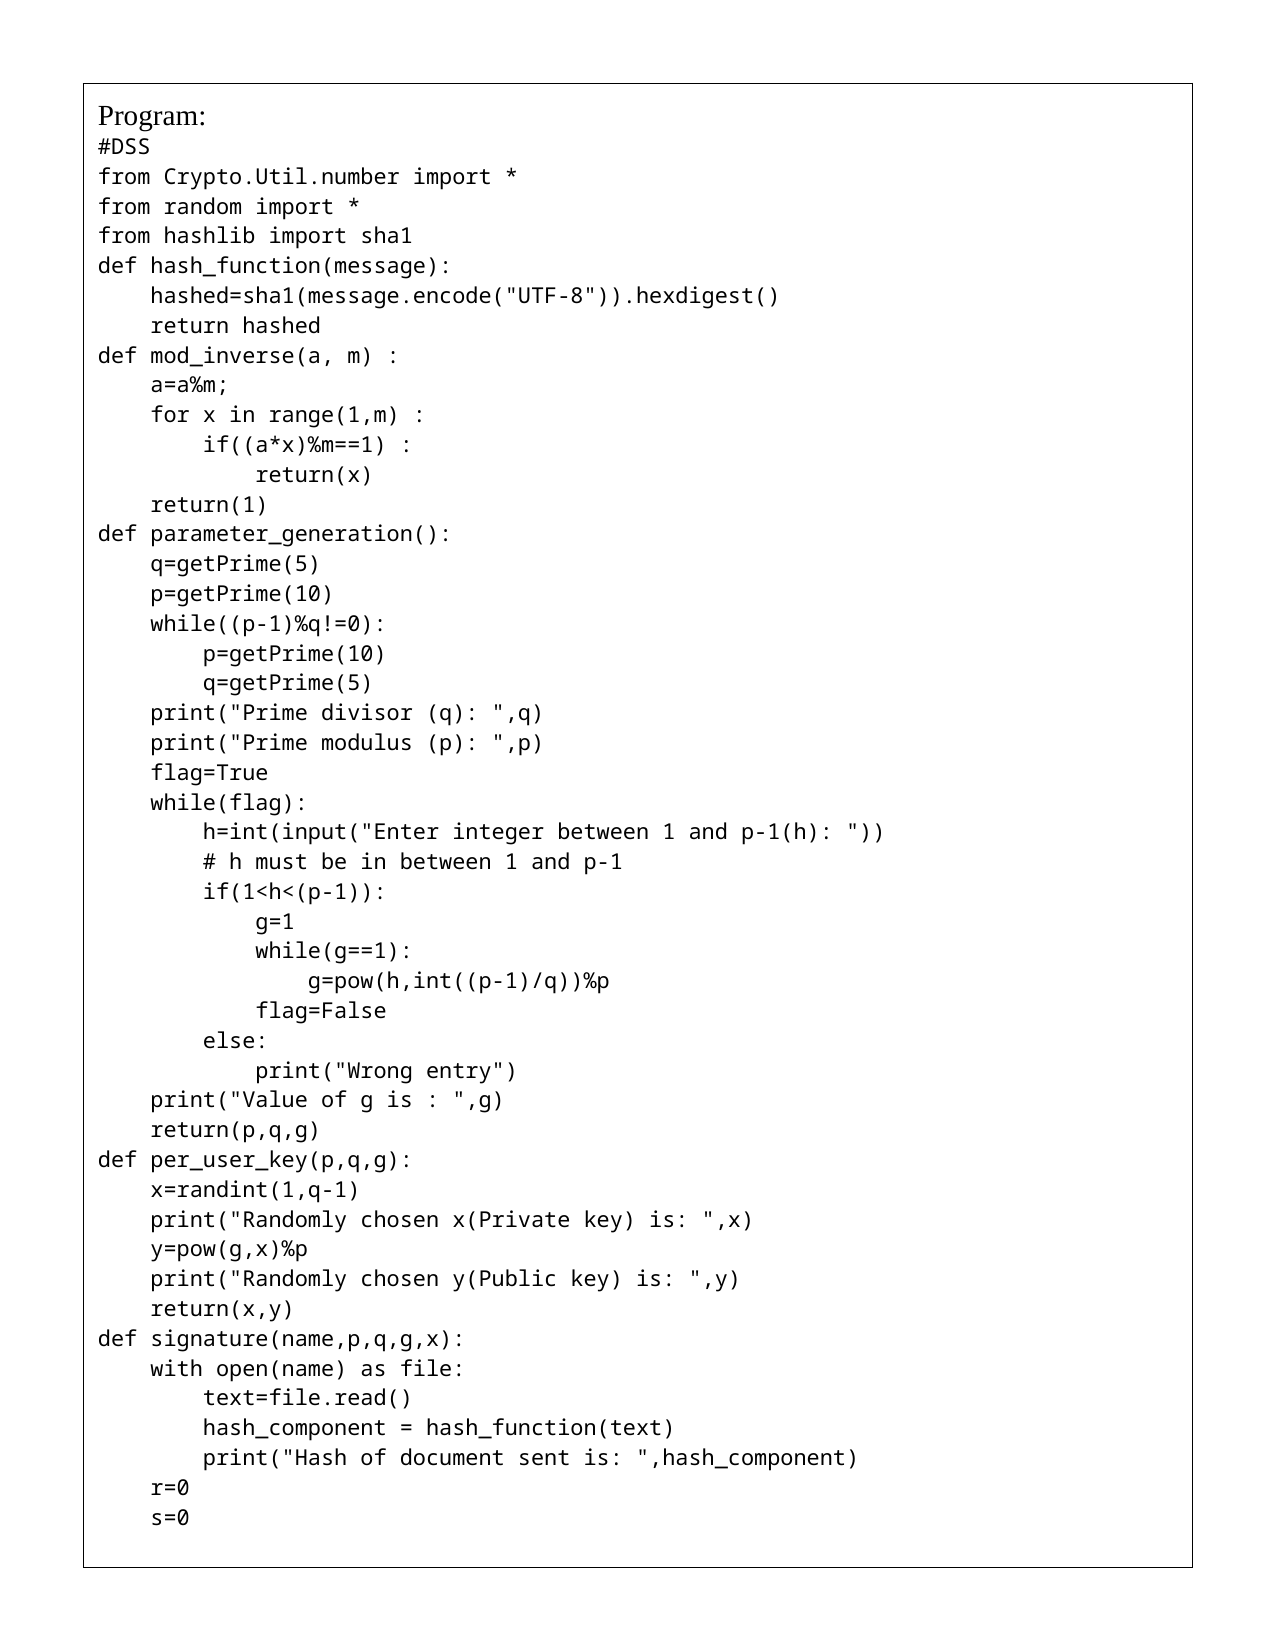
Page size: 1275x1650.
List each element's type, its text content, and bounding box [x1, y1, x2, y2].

text return(x,y) [98, 1293, 1177, 1323]
text print("Wrong entry") [98, 1055, 1177, 1084]
text if((a*x)%m==1) : [98, 429, 1177, 459]
text p=getPrime(10) [98, 578, 1177, 608]
text Program: [98, 98, 1177, 131]
text if(1<h<(p-1)): [98, 876, 1177, 906]
text print("Value of g is : ",g) [98, 1084, 1177, 1114]
text s=0 [98, 1502, 1177, 1531]
text h=int(input("Enter integer between 1 and p-1(h): ")) [98, 816, 1177, 846]
text hash_component = hash_function(text) [98, 1412, 1177, 1442]
text return(x) [98, 459, 1177, 489]
text q=getPrime(5) [98, 548, 1177, 578]
text with open(name) as file: [98, 1353, 1177, 1382]
text g=1 [98, 906, 1177, 936]
text #DSS [98, 131, 1177, 161]
text flag=True [98, 757, 1177, 787]
text return(p,q,g) [98, 1114, 1177, 1144]
text g=pow(h,int((p-1)/q))%p [98, 965, 1177, 995]
text print("Randomly chosen x(Private key) is: ",x) [98, 1204, 1177, 1233]
text def hash_function(message): [98, 250, 1177, 280]
text q=getPrime(5) [98, 667, 1177, 697]
text from hashlib import sha1 [98, 221, 1177, 250]
text y=pow(g,x)%p [98, 1233, 1177, 1263]
text def per_user_key(p,q,g): [98, 1144, 1177, 1174]
text def signature(name,p,q,g,x): [98, 1323, 1177, 1353]
text return hashed [98, 310, 1177, 340]
text print("Prime divisor (q): ",q) [98, 697, 1177, 727]
text text=file.read() [98, 1382, 1177, 1412]
text flag=False [98, 995, 1177, 1025]
text while((p-1)%q!=0): [98, 608, 1177, 638]
text from Crypto.Util.number import * [98, 161, 1177, 191]
text r=0 [98, 1472, 1177, 1502]
text hashed=sha1(message.encode("UTF-8")).hexdigest() [98, 280, 1177, 310]
text while(flag): [98, 787, 1177, 816]
text a=a%m; [98, 369, 1177, 399]
text # h must be in between 1 and p-1 [98, 846, 1177, 876]
text else: [98, 1025, 1177, 1055]
text p=getPrime(10) [98, 638, 1177, 667]
text for x in range(1,m) : [98, 399, 1177, 429]
text return(1) [98, 489, 1177, 518]
text print("Hash of document sent is: ",hash_component) [98, 1442, 1177, 1472]
text while(g==1): [98, 936, 1177, 965]
text print("Prime modulus (p): ",p) [98, 727, 1177, 757]
text print("Randomly chosen y(Public key) is: ",y) [98, 1263, 1177, 1293]
text def mod_inverse(a, m) : [98, 340, 1177, 369]
text x=randint(1,q-1) [98, 1174, 1177, 1204]
text from random import * [98, 191, 1177, 221]
text def parameter_generation(): [98, 518, 1177, 548]
